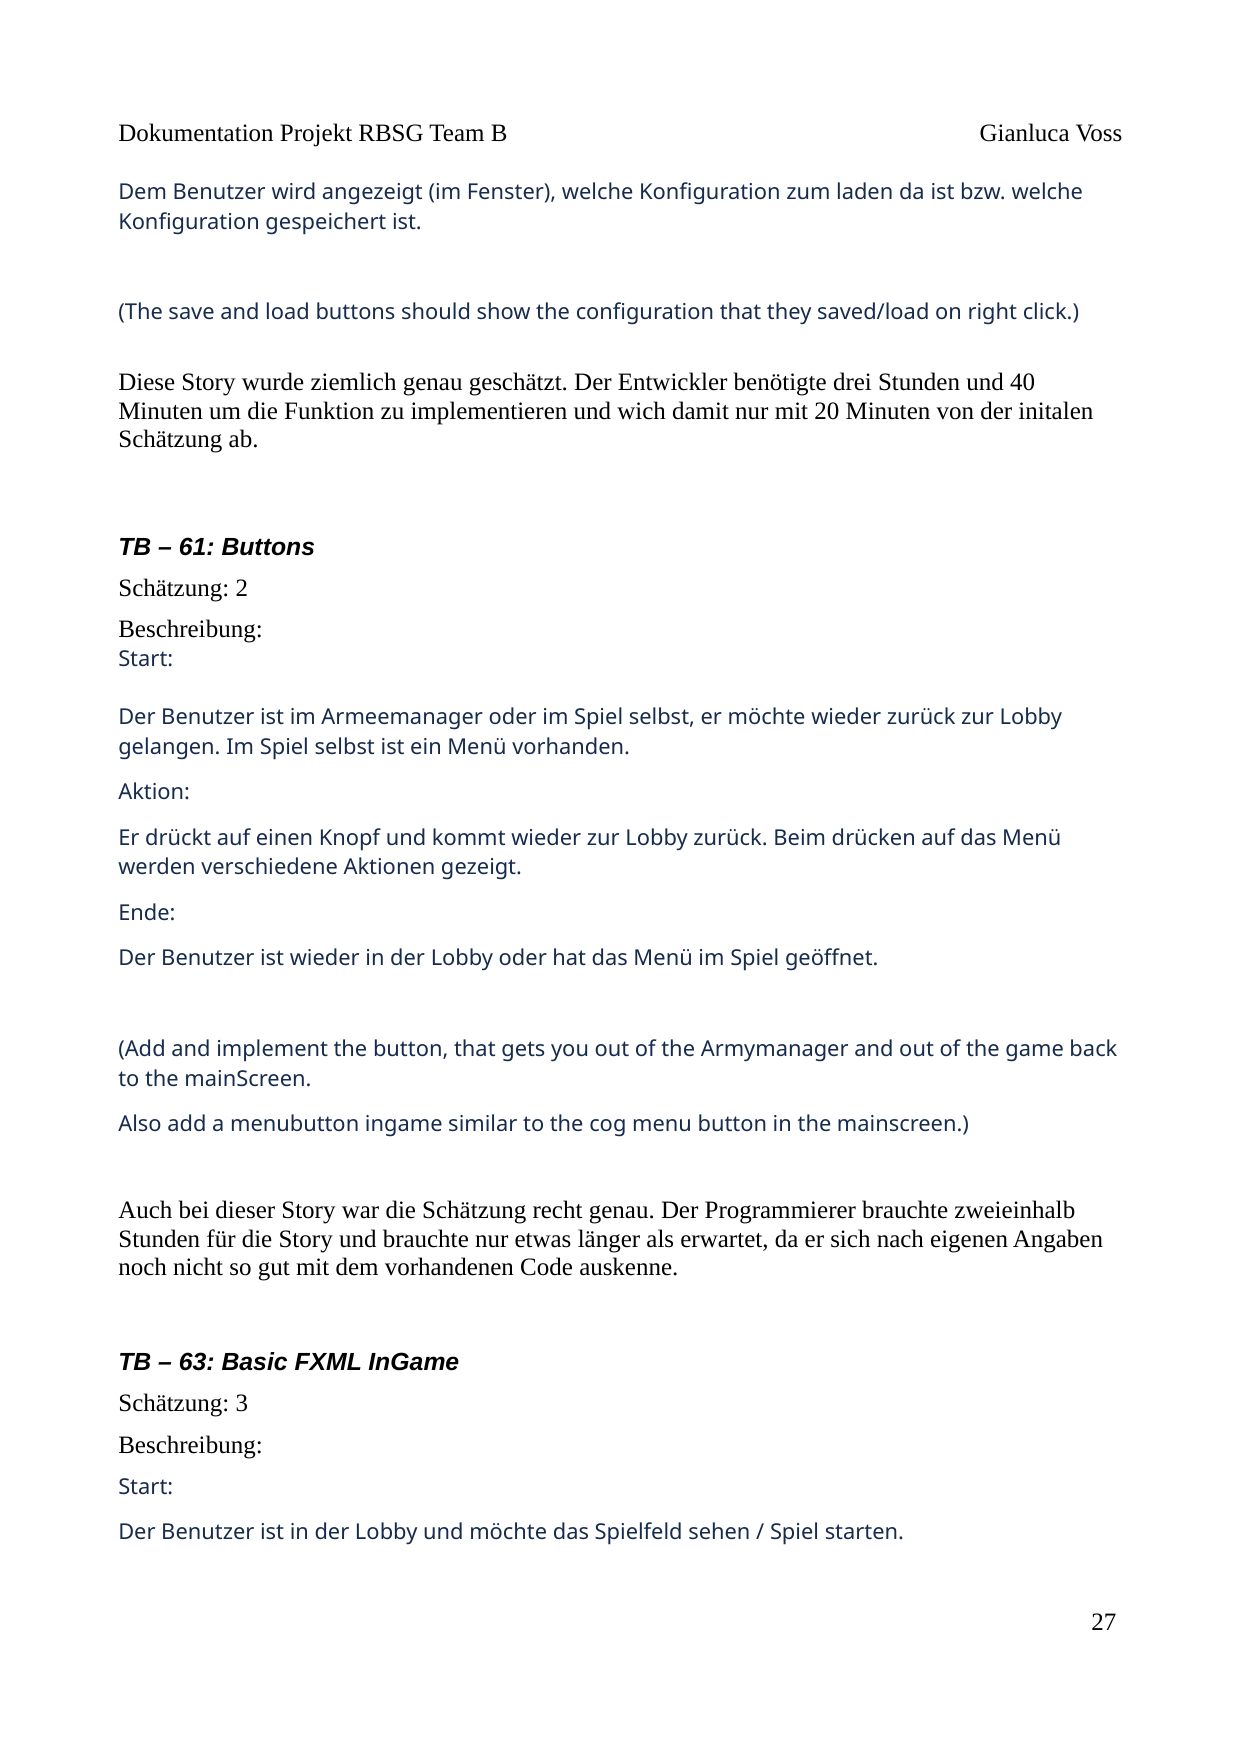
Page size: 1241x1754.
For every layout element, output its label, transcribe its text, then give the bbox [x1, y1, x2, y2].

text Der Benutzer ist wieder in der Lobby oder hat das Menü im Spiel geöffnet. [118, 942, 1122, 972]
text Schätzung: 2 [118, 573, 1122, 602]
text Dem Benutzer wird angezeigt (im Fenster), welche Konfiguration zum laden da ist bzw. welche Konfiguration gespeichert ist. [118, 176, 1122, 236]
text Schätzung: 3 [118, 1388, 1122, 1417]
text Aktion: [118, 776, 1122, 806]
text (The save and load buttons should show the configuration that they saved/load on right click.) [118, 296, 1122, 326]
text Beschreibung: Start: [118, 614, 1122, 673]
text Der Benutzer ist im Armeemanager oder im Spiel selbst, er möchte wieder zurück zur Lobby gelangen. Im Spiel selbst ist ein Menü vorhanden. [118, 701, 1122, 761]
text Ende: [118, 897, 1122, 927]
subtitle TB – 63: Basic FXML InGame [118, 1347, 1122, 1376]
text Also add a menubutton ingame similar to the cog menu button in the mainscreen.) [118, 1108, 1122, 1138]
subtitle TB – 61: Buttons [118, 532, 1122, 561]
text Diese Story wurde ziemlich genau geschätzt. Der Entwickler benötigte drei Stunden und 40 Minuten um die Funktion zu implementieren und wich damit nur mit 20 Minuten von der initalen Schätzung ab. [118, 367, 1122, 453]
text (Add and implement the button, that gets you out of the Armymanager and out of the game back to the mainScreen. [118, 1033, 1122, 1093]
text Er drückt auf einen Knopf und kommt wieder zur Lobby zurück. Beim drücken auf das Menü werden verschiedene Aktionen gezeigt. [118, 822, 1122, 881]
text Auch bei dieser Story war die Schätzung recht genau. Der Programmierer brauchte zweieinhalb Stunden für die Story und brauchte nur etwas länger als erwartet, da er sich nach eigenen Angaben noch nicht so gut mit dem vorhandenen Code auskenne. [118, 1195, 1122, 1281]
text Start: [118, 1471, 1122, 1501]
text Der Benutzer ist in der Lobby und möchte das Spielfeld sehen / Spiel starten. [118, 1516, 1122, 1546]
text Beschreibung: [118, 1430, 1122, 1458]
